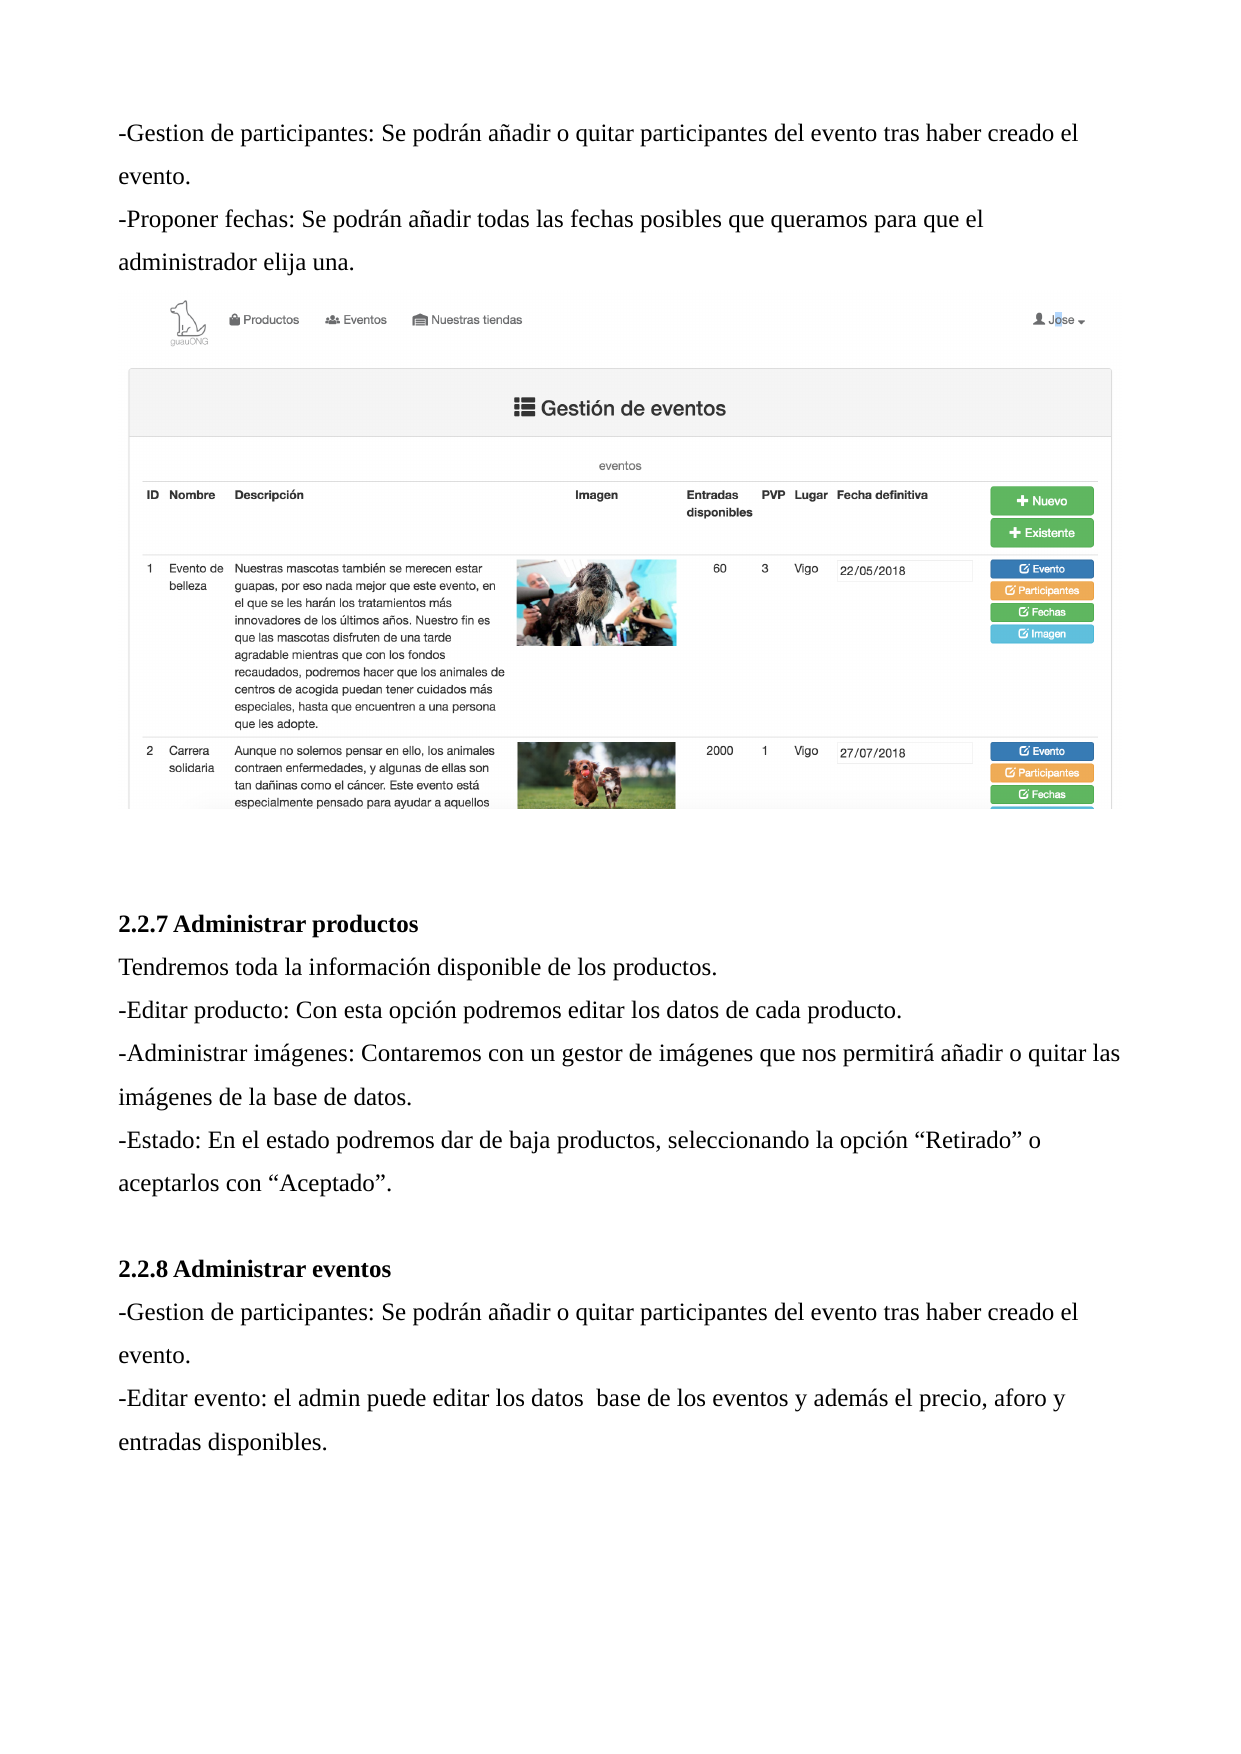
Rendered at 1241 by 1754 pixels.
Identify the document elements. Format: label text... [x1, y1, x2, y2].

text -Gestion de participantes: Se podrán añadir o quitar participantes del evento tras haber creado el evento. [118, 118, 1122, 190]
text -Administrar imágenes: Contaremos con un gestor de imágenes que nos permitirá añadir o quitar las imágenes de la base de datos. [118, 1038, 1122, 1110]
text Tendremos toda la información disponible de los productos. [118, 952, 1122, 981]
text -Gestion de participantes: Se podrán añadir o quitar participantes del evento tras haber creado el evento. [118, 1297, 1122, 1369]
picture [118, 290, 1123, 809]
text -Estado: En el estado podremos dar de baja productos, seleccionando la opción “Retirado” o aceptarlos con “Aceptado”. [118, 1125, 1122, 1197]
text -Proponer fechas: Se podrán añadir todas las fechas posibles que queramos para que el administrador elija una. [118, 204, 1122, 276]
text 2.2.7 Administrar productos [118, 909, 1122, 938]
text -Editar evento: el admin puede editar los datos base de los eventos y además el precio, aforo y entradas disponibles. [118, 1383, 1122, 1455]
text 2.2.8 Administrar eventos [118, 1254, 1122, 1283]
text -Editar producto: Con esta opción podremos editar los datos de cada producto. [118, 995, 1122, 1024]
